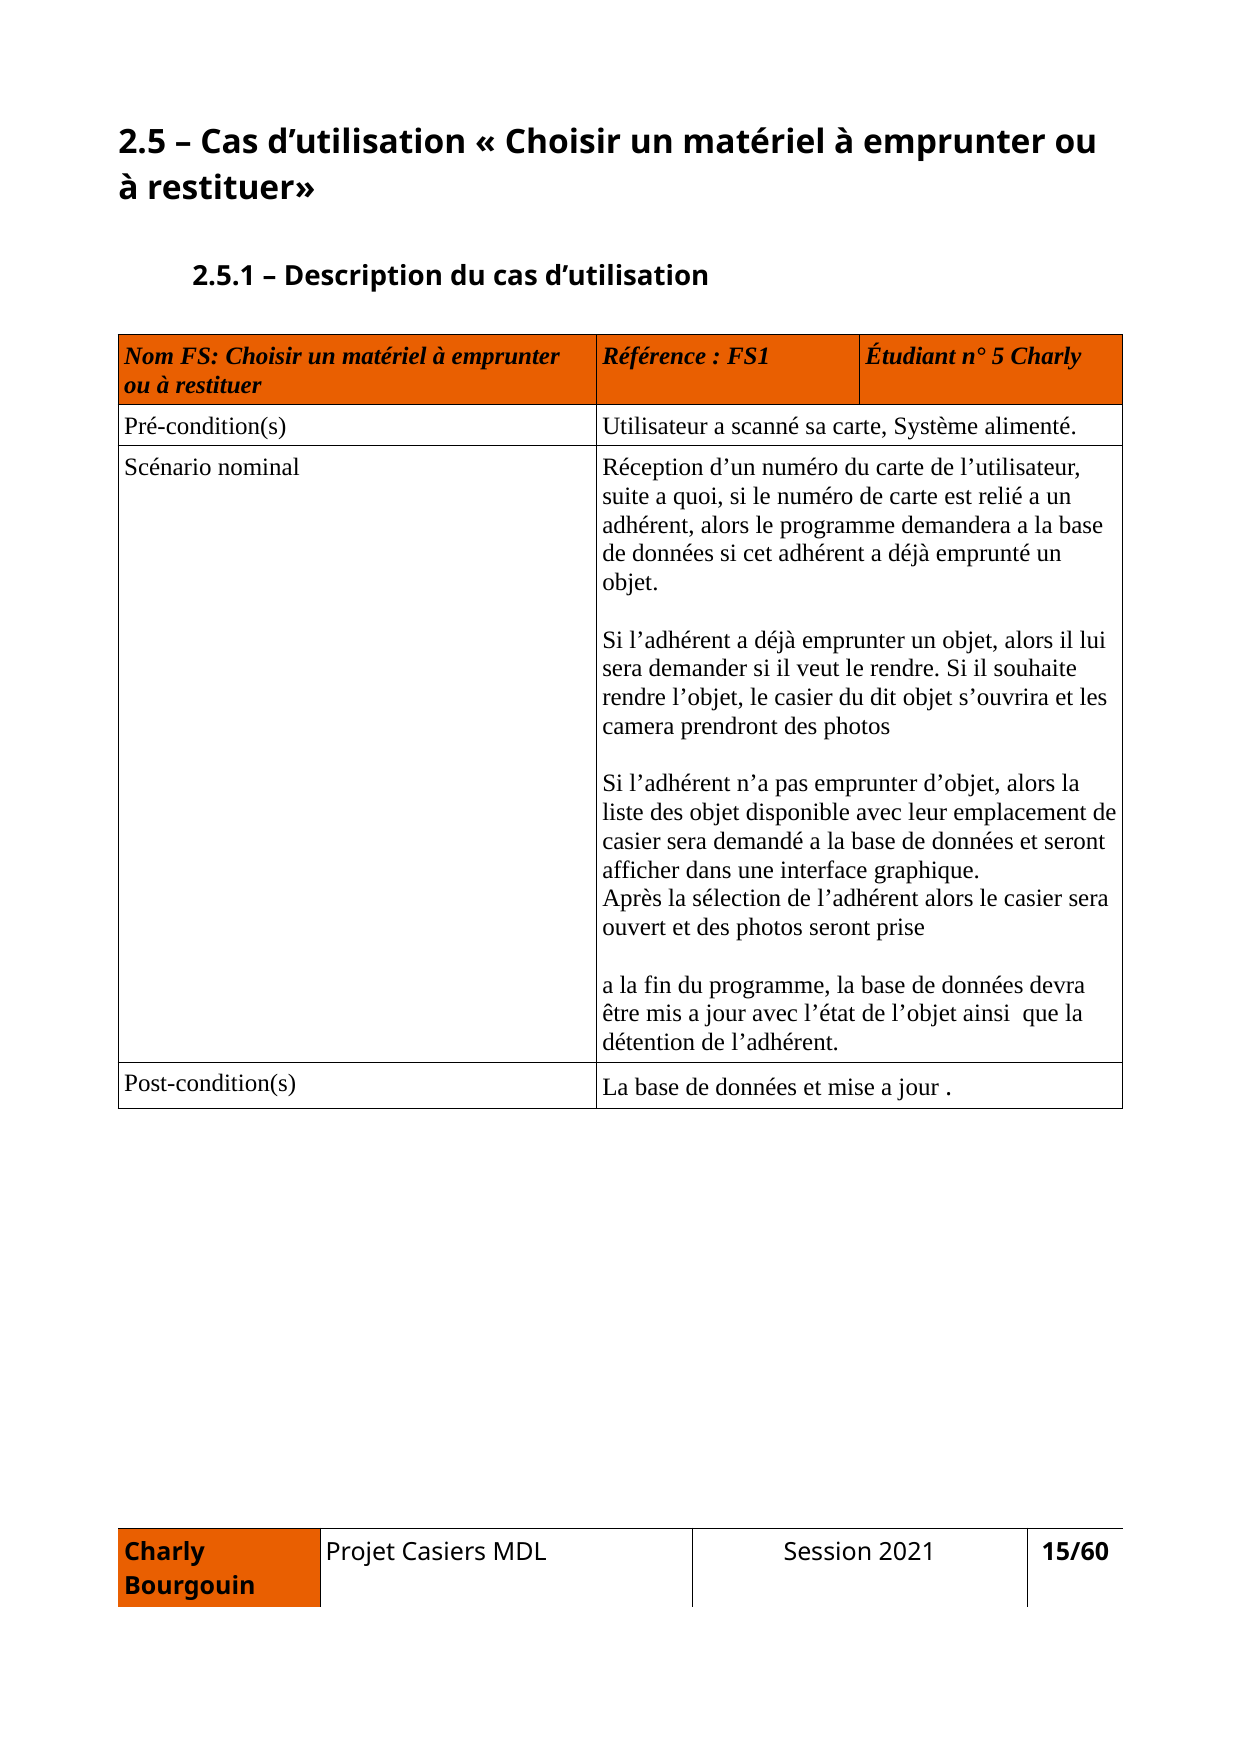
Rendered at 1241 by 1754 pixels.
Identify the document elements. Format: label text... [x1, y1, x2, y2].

table_header Étudiant n° 5 Charly [860, 335, 1122, 404]
table_header Nom FS: Choisir un matériel à emprunter ou à restituer [119, 335, 596, 404]
subtitle 2.5.1 – Description du cas d’utilisation [118, 256, 1122, 294]
table_cell Utilisateur a scanné sa carte, Système alimenté. [597, 405, 1122, 445]
table_cell La base de données et mise a jour . [597, 1063, 1122, 1108]
table_cell Pré-condition(s) [119, 405, 596, 445]
table_cell Réception d’un numéro du carte de l’utilisateur, suite a quoi, si le numéro de carte est relié a un adhérent, alors le programme demandera a la base de données si cet adhérent a déjà emprunté un objet. Si l’adhérent a déjà emprunter un objet, alors il lui sera demander si il veut le rendre. Si il souhaite rendre l’objet, le casier du dit objet s’ouvrira et les camera prendront des photos Si l’adhérent n’a pas emprunter d’objet, alors la liste des objet disponible avec leur emplacement de casier sera demandé a la base de données et seront afficher dans une interface graphique. Après la sélection de l’adhérent alors le casier sera ouvert et des photos seront prise a la fin du programme, la base de données devra être mis a jour avec l’état de l’objet ainsi que la détention de l’adhérent. [597, 446, 1122, 1062]
table_cell Scénario nominal [119, 446, 596, 1062]
table_header Référence : FS1 [597, 335, 859, 404]
table_cell Post-condition(s) [119, 1063, 596, 1108]
subtitle 2.5 – Cas d’utilisation « Choisir un matériel à emprunter ou à restituer» [118, 118, 1122, 209]
